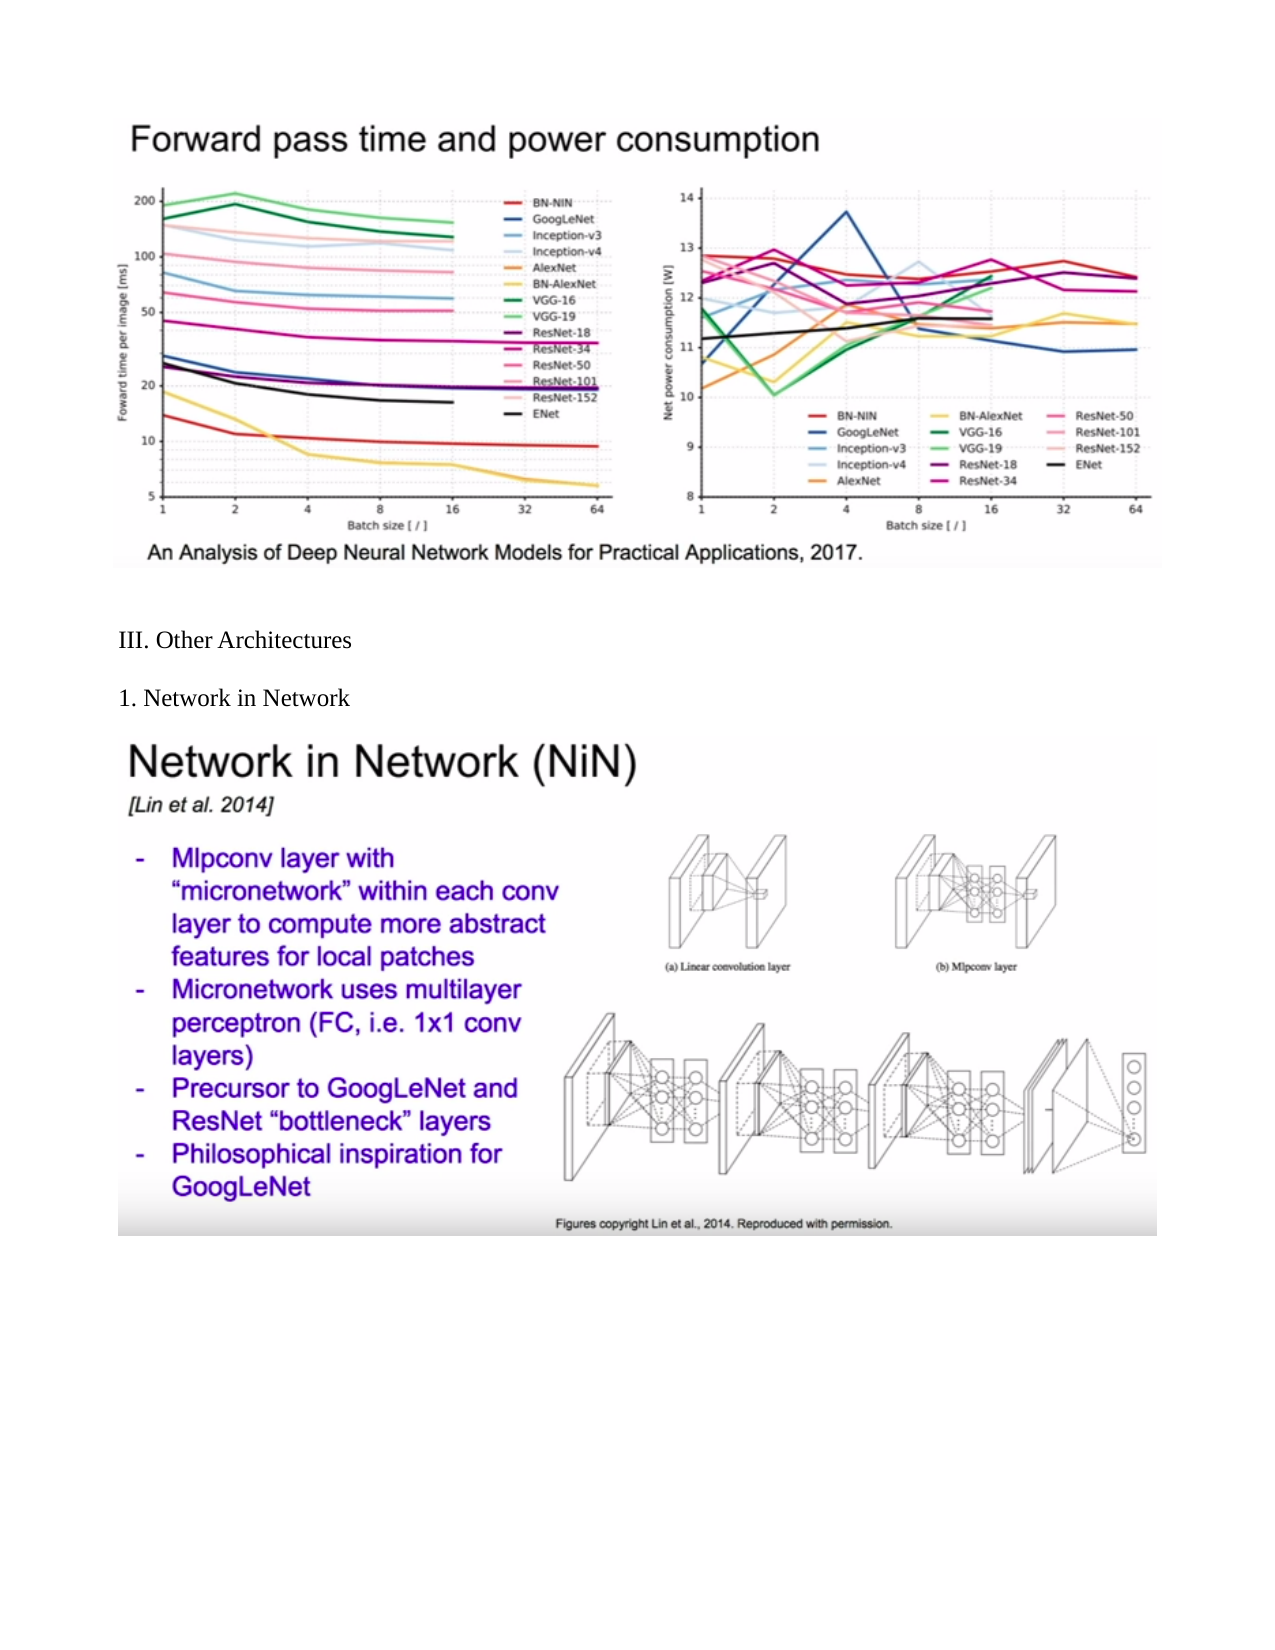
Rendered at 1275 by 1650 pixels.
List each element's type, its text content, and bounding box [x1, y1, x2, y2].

picture [118, 736, 1157, 1236]
text 1. Network in Network [118, 683, 1157, 711]
text III. Other Architectures [118, 625, 1157, 654]
picture [113, 118, 1162, 568]
